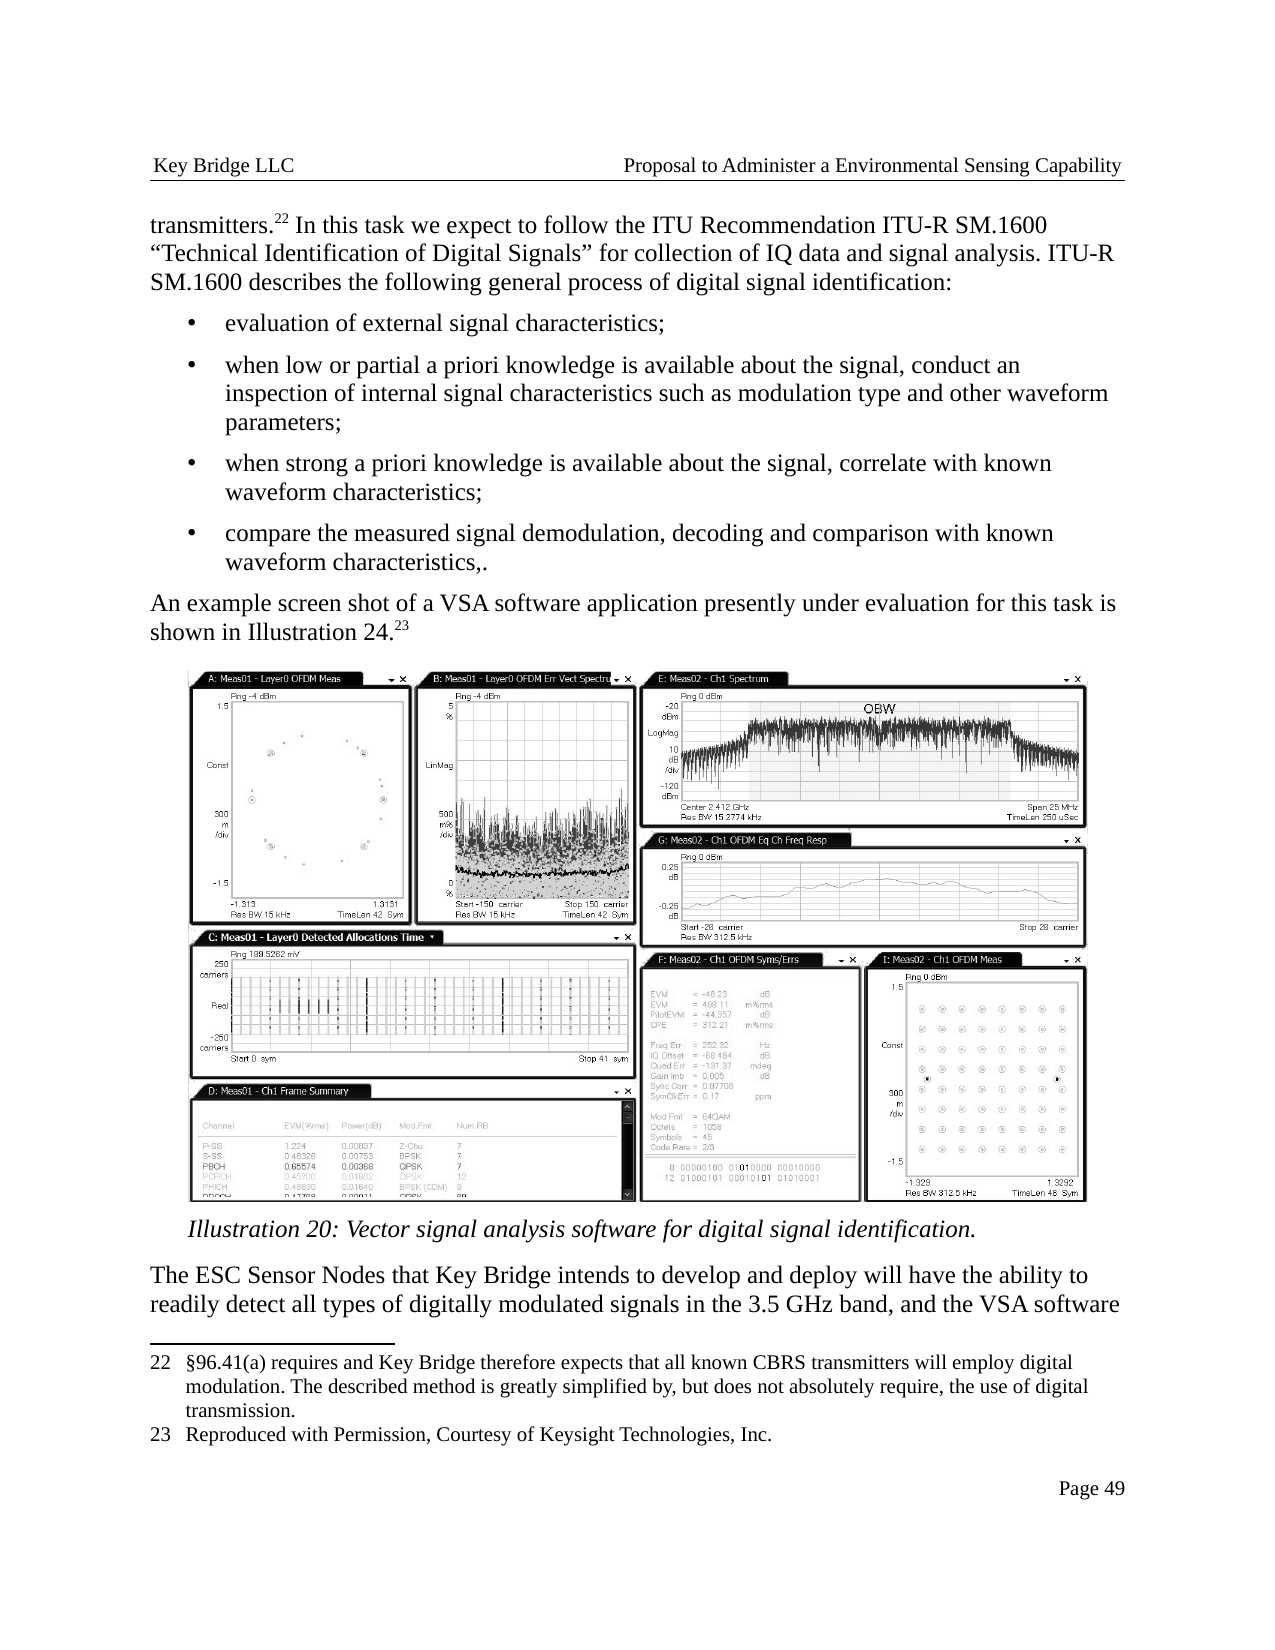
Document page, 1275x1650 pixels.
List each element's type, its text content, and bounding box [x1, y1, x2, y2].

text transmitters. In this task we expect to follow the ITU Recommendation ITU-R SM.1600 “Technical Identification of Digital Signals” for collection of IQ data and signal analysis. ITU-R SM.1600 describes the following general process of digital signal identification: [150, 210, 1125, 296]
list when strong a priori knowledge is available about the signal, correlate with known waveform characteristics; [187, 448, 1125, 506]
text The ESC Sensor Nodes that Key Bridge intends to develop and deploy will have the ability to readily detect all types of digitally modulated signals in the 3.5 GHz band, and the VSA software [150, 658, 1125, 1318]
text §96.41(a) requires and Key Bridge therefore expects that all known CBRS transmitters will employ digital modulation. The described method is greatly simplified by, but does not absolutely require, the use of digital transmission. [150, 1350, 1125, 1422]
text An example screen shot of a VSA software application presently under evaluation for this task is shown in Illustration 24. [150, 588, 1125, 646]
list when low or partial a priori knowledge is available about the signal, conduct an inspection of internal signal characteristics such as modulation type and other waveform parameters; [187, 350, 1125, 436]
picture [187, 671, 1088, 1202]
list compare the measured signal demodulation, decoding and comparison with known waveform characteristics,. [187, 518, 1125, 576]
list evaluation of external signal characteristics; [187, 308, 1125, 337]
text Reproduced with Permission, Courtesy of Keysight Technologies, Inc. [150, 1422, 1125, 1446]
text Illustration 20: Vector signal analysis software for digital signal identification. [187, 1202, 1087, 1242]
